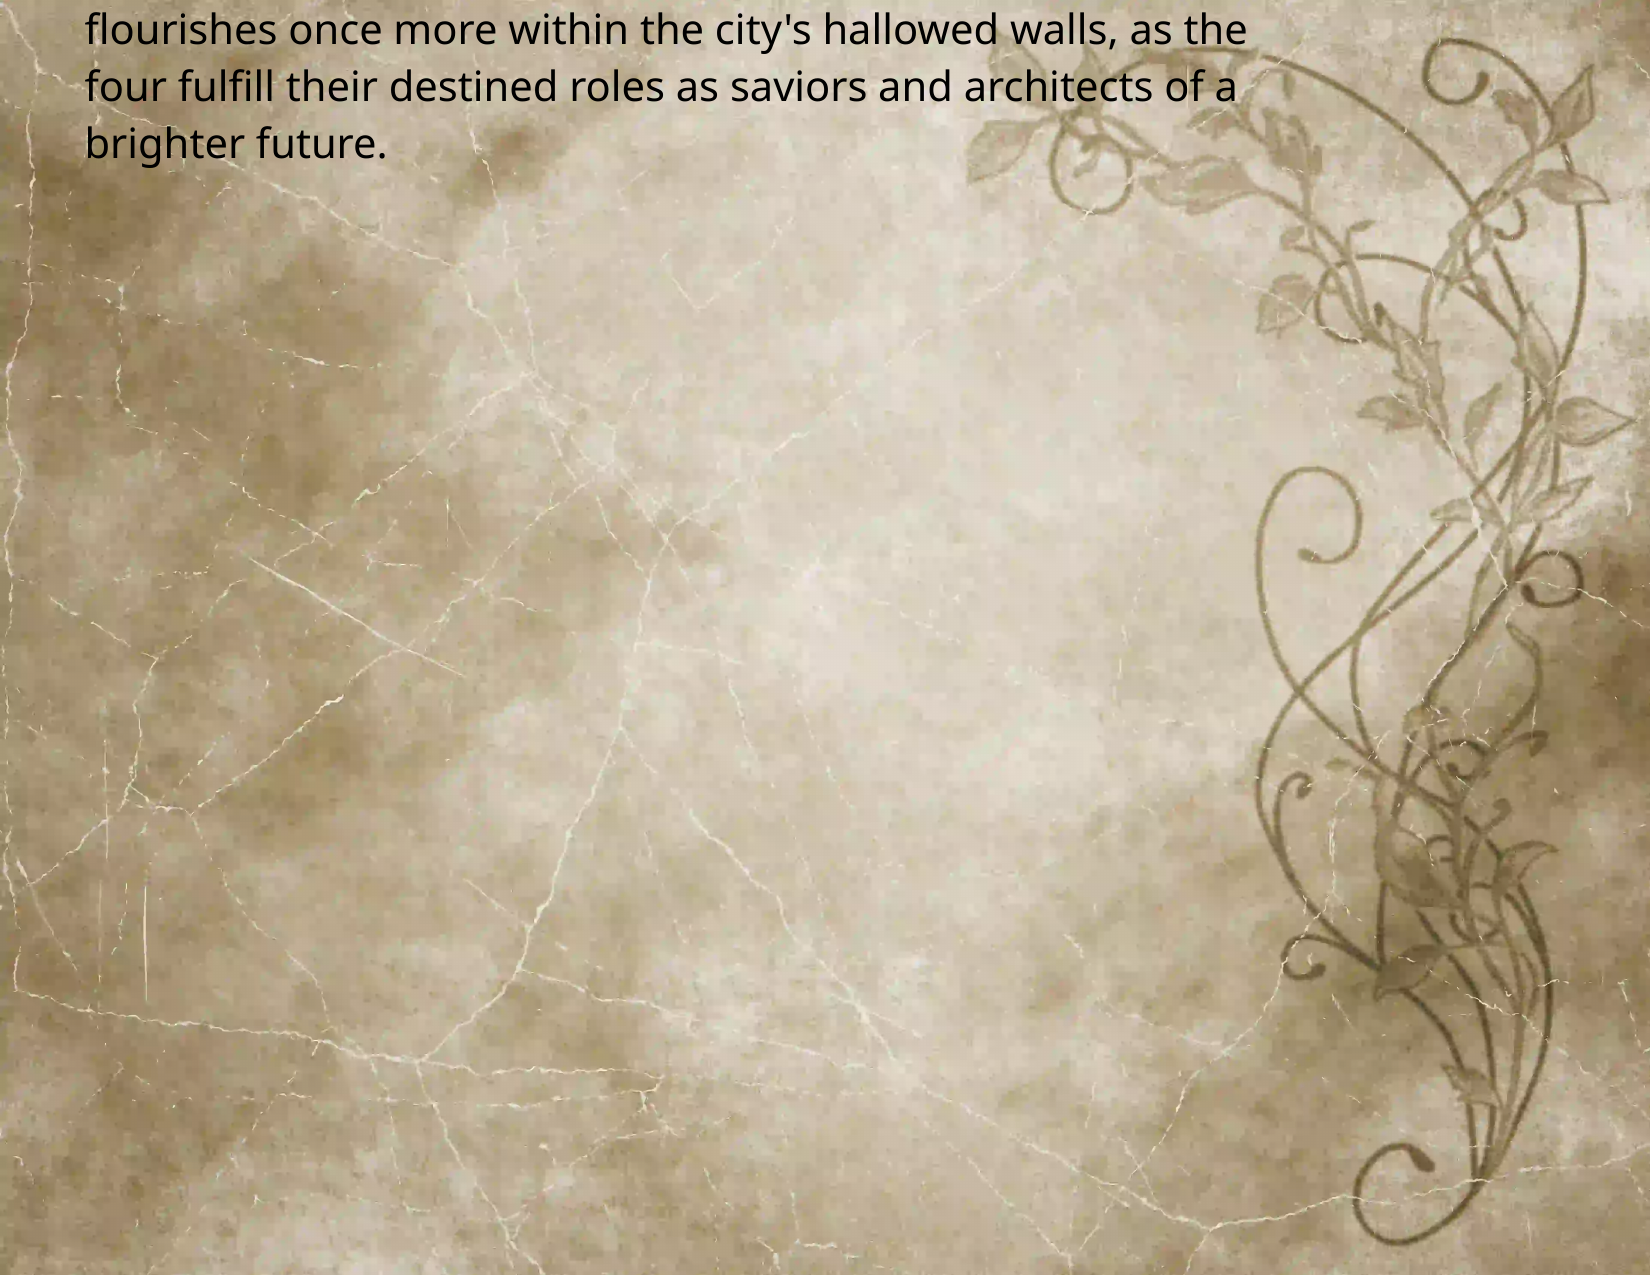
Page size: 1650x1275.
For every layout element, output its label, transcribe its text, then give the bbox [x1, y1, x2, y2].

picture [0, 0, 1650, 1275]
text flourishes once more within the city's hallowed walls, as the four fulfill their destined roles as saviors and architects of a brighter future. [84, 0, 1256, 170]
